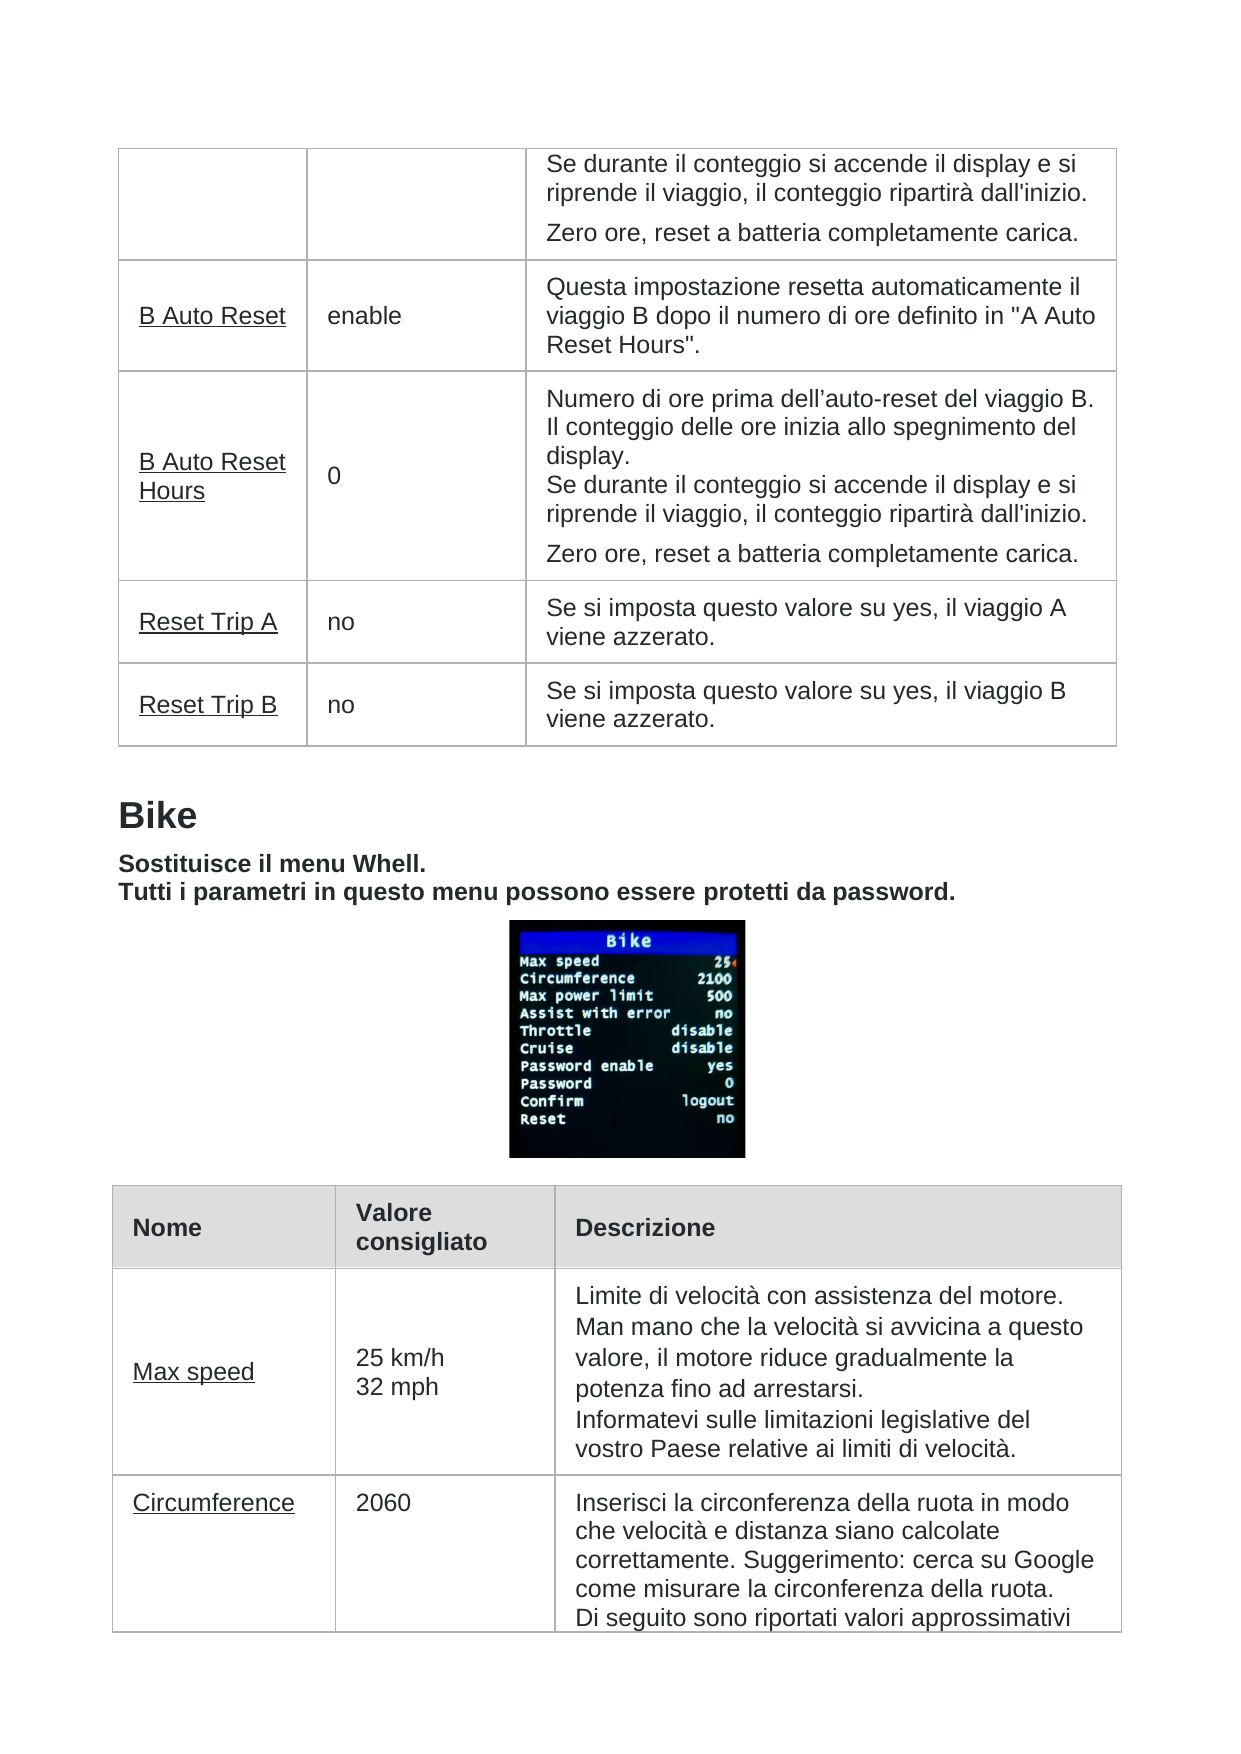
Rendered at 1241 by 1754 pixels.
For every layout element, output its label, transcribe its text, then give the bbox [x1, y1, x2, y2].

table_cell Se si imposta questo valore su yes, il viaggio A viene azzerato. [527, 581, 1116, 662]
table_cell Inserisci la circonferenza della ruota in modo che velocità e distanza siano calcolate correttamente. Suggerimento: cerca su Google come misurare la circonferenza della ruota. Di seguito sono riportati valori approssimativi [556, 1476, 1121, 1631]
table_cell Reset Trip B [119, 664, 306, 745]
table_cell 0 [308, 372, 525, 580]
table_cell 25 km/h 32 mph [336, 1269, 554, 1474]
table_cell enable [308, 261, 525, 370]
table_cell Numero di ore prima dell’auto-reset del viaggio B. Il conteggio delle ore inizia allo spegnimento del display. Se durante il conteggio si accende il display e si riprende il viaggio, il conteggio ripartirà dall'inizio. Zero ore, reset a batteria completamente carica. [527, 372, 1116, 580]
table_cell Questa impostazione resetta automaticamente il viaggio B dopo il numero di ore definito in "A Auto Reset Hours". [527, 261, 1116, 370]
table_cell B Auto Reset [119, 261, 306, 370]
table_cell 2060 [336, 1476, 554, 1631]
table_cell Se si imposta questo valore su yes, il viaggio B viene azzerato. [527, 664, 1116, 745]
picture [509, 920, 746, 1158]
table_cell B Auto Reset Hours [119, 372, 306, 580]
table_cell [308, 149, 525, 259]
text Bike [118, 794, 1122, 837]
table_cell no [308, 581, 525, 662]
table_cell Circumference [113, 1476, 335, 1631]
table_cell Max speed [113, 1269, 335, 1474]
table_cell no [308, 664, 525, 745]
table_header Nome [113, 1186, 335, 1267]
text Sostituisce il menu Whell. [118, 849, 1122, 877]
table_cell Reset Trip A [119, 581, 306, 662]
text Tutti i parametri in questo menu possono essere protetti da password. [118, 877, 1122, 906]
table_cell Limite di velocità con assistenza del motore. Man mano che la velocità si avvicina a questo valore, il motore riduce gradualmente la potenza fino ad arrestarsi. Informatevi sulle limitazioni legislative del vostro Paese relative ai limiti di velocità. [556, 1269, 1121, 1474]
table_header Descrizione [556, 1186, 1121, 1267]
table_header Valore consigliato [336, 1186, 554, 1267]
table_cell Se durante il conteggio si accende il display e si riprende il viaggio, il conteggio ripartirà dall'inizio. Zero ore, reset a batteria completamente carica. [527, 149, 1116, 259]
table_cell [119, 149, 306, 259]
